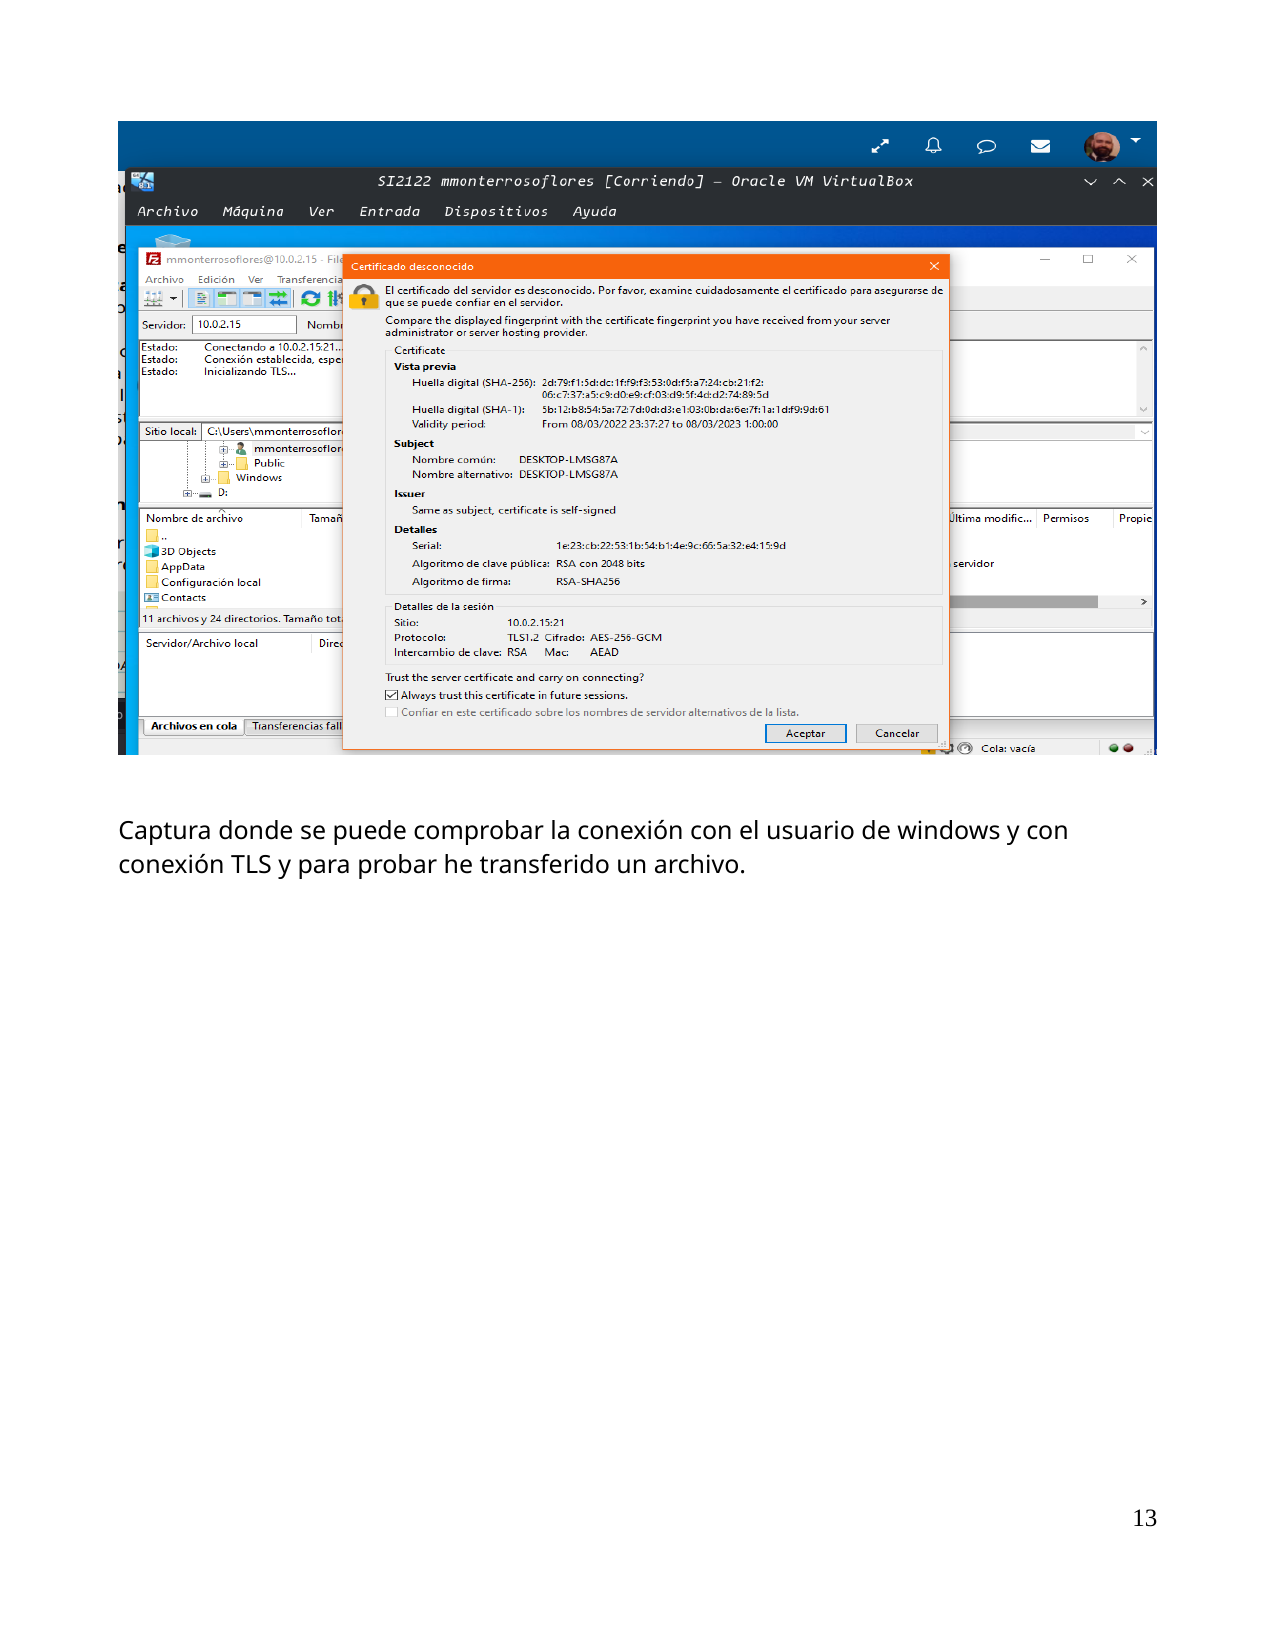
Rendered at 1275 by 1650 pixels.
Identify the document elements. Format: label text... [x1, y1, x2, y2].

table_header [118, 755, 1157, 784]
text Captura donde se puede comprobar la conexión con el usuario de windows y con conexión TLS y para probar he transferido un archivo. [118, 812, 1157, 881]
picture [118, 118, 1157, 755]
